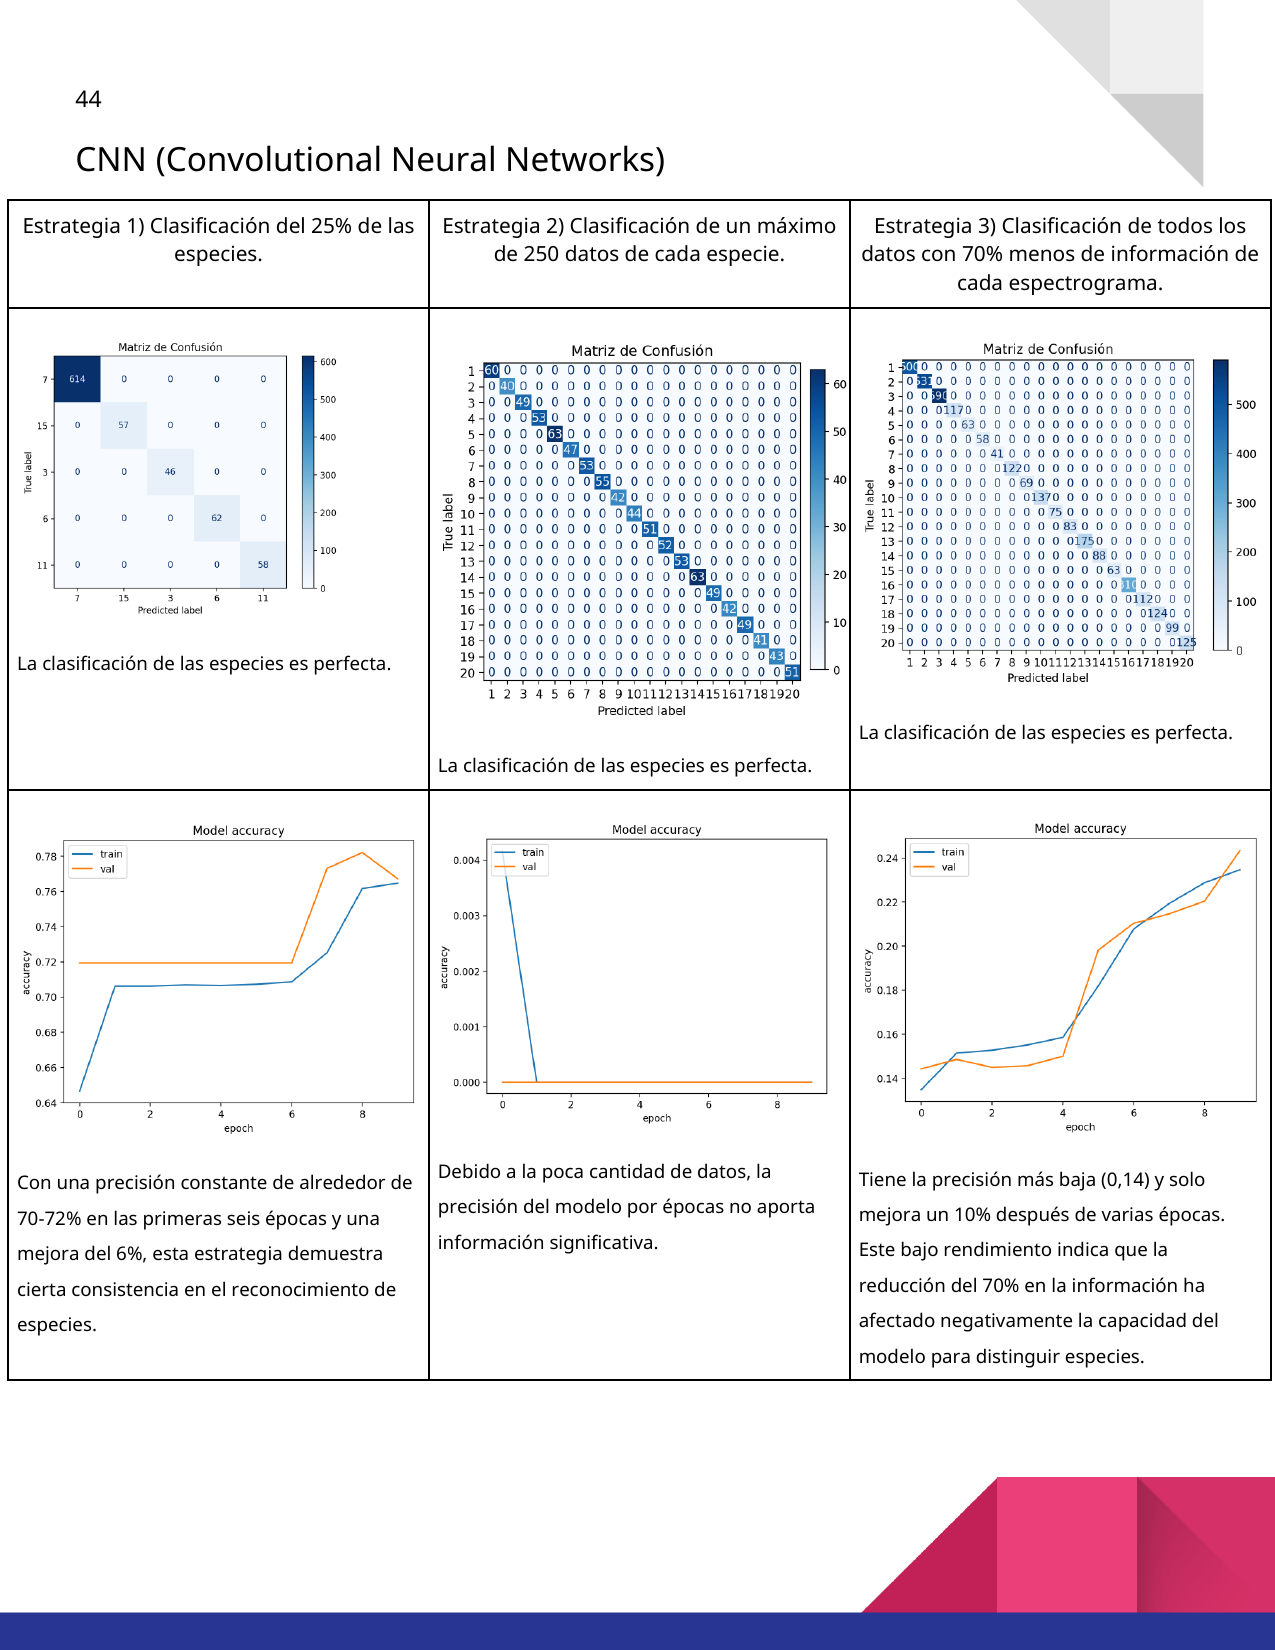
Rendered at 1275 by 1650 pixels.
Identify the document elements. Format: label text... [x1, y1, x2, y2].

picture [437, 340, 804, 720]
picture [806, 348, 848, 707]
picture [0, 1475, 1275, 1650]
table_cell La clasificación de las especies es perfecta. [9, 309, 428, 789]
table_cell Tiene la precisión más baja (0,14) y solo mejora un 10% después de varias épocas. Este bajo rendimiento indica que la reducción del 70% en la información ha afectado negativamente la capacidad del modelo para distinguir especies. [851, 791, 1270, 1379]
picture [858, 822, 1261, 1133]
table_cell Debido a la poca cantidad de datos, la precisión del modelo por épocas no aporta información significativa. [430, 791, 849, 1379]
picture [16, 340, 340, 617]
picture [16, 822, 418, 1137]
text CNN (Convolutional Neural Networks) [75, 135, 1198, 181]
picture [858, 340, 1264, 687]
table_header Estrategia 2) Clasificación de un máximo de 250 datos de cada especie. [430, 201, 849, 307]
table_cell La clasificación de las especies es perfecta. [430, 309, 849, 789]
table_cell Con una precisión constante de alrededor de 70-72% en las primeras seis épocas y una mejora del 6%, esta estrategia demuestra cierta consistencia en el reconocimiento de especies. [9, 791, 428, 1379]
table_cell La clasificación de las especies es perfecta. [851, 309, 1270, 789]
picture [1015, 0, 1204, 188]
picture [437, 822, 834, 1126]
table_header Estrategia 3) Clasificación de todos los datos con 70% menos de información de cada espectrograma. [851, 201, 1270, 307]
table_header Estrategia 1) Clasificación del 25% de las especies. [9, 201, 428, 307]
